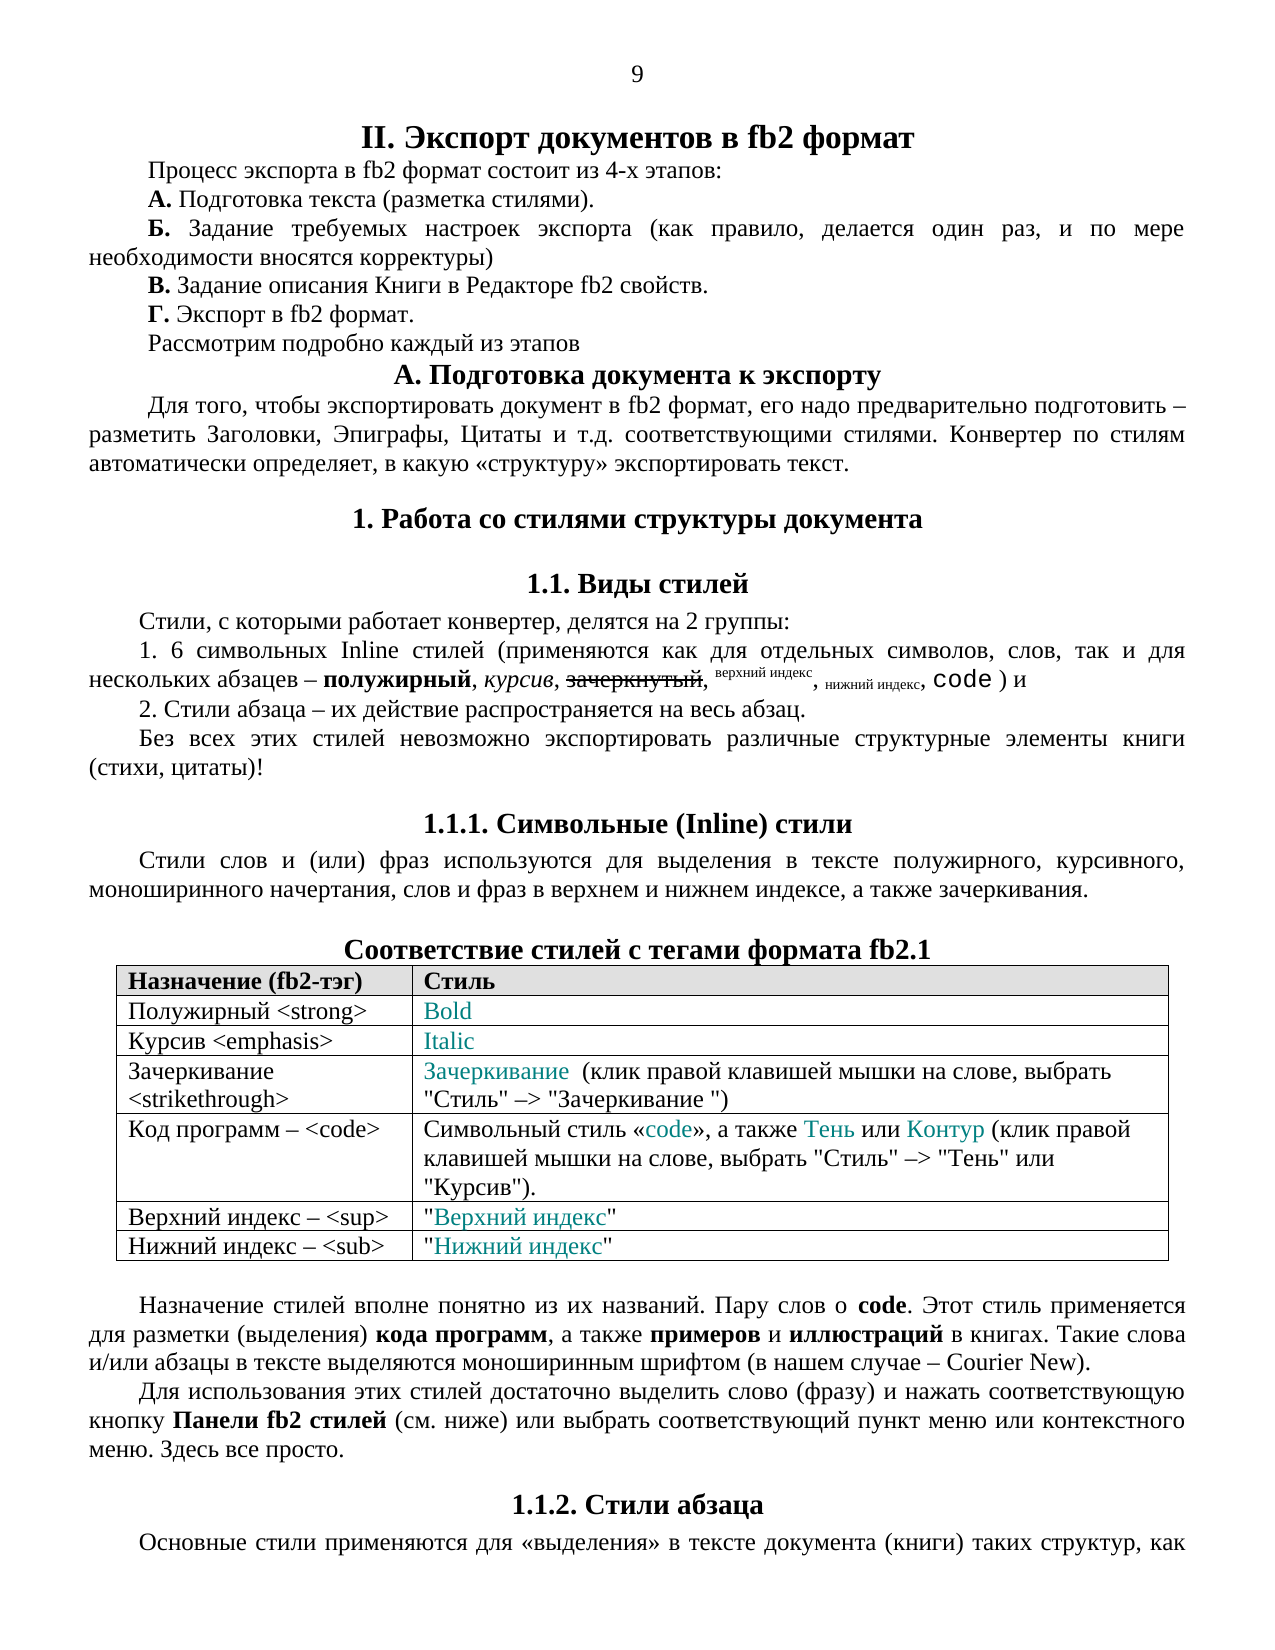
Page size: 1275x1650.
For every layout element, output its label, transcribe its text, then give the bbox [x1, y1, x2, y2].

table_cell Курсив <emphasis> [117, 1026, 412, 1055]
text Стили, с которыми работает конвертер, делятся на 2 группы: [89, 606, 1186, 635]
text Рассмотрим подробно каждый из этапов [89, 328, 1186, 357]
table_cell "Верхний индекс" [413, 1202, 1168, 1230]
text Б. Задание требуемых настроек экспорта (как правило, делается один раз, и по мере необходимости вносятся корректуры) [89, 213, 1186, 271]
subtitle А. Подготовка документа к экспорту [89, 357, 1186, 390]
text А. Подготовка текста (разметка стилями). [89, 184, 1186, 213]
subtitle 1.1. Виды стилей [89, 566, 1186, 600]
text Для использования этих стилей достаточно выделить слово (фразу) и нажать соответствующую кнопку Панели fb2 стилей (см. ниже) или выбрать соответствующий пункт меню или контекстного меню. Здесь все просто. [89, 1376, 1186, 1462]
table_header Стиль [413, 966, 1168, 995]
table_cell Нижний индекс – <sub> [117, 1231, 412, 1260]
table_cell Зачеркивание (клик правой клавишей мышки на слове, выбрать "Стиль" –> "Зачеркивание ") [413, 1056, 1168, 1113]
table_header Назначение (fb2-тэг) [117, 966, 412, 995]
table_cell Верхний индекс – <sup> [117, 1202, 412, 1230]
table_cell "Нижний индекс" [413, 1231, 1168, 1260]
subtitle 1.1.1. Символьные (Inline) стили [89, 806, 1186, 839]
text 2. Стили абзаца – их действие распространяется на весь абзац. [89, 694, 1186, 723]
table_cell Символьный стиль «code», а также Тень или Контур (клик правой клавишей мышки на слове, выбрать "Стиль" –> "Тень" или "Курсив"). [413, 1114, 1168, 1201]
table_cell Код программ – <code> [117, 1114, 412, 1201]
text Для того, чтобы экспортировать документ в fb2 формат, его надо предварительно подготовить – разметить Заголовки, Эпиграфы, Цитаты и т.д. соответствующими стилями. Конвертер по стилям автоматически определяет, в какую «структуру» экспортировать текст. [89, 390, 1186, 477]
text Основные стили применяются для «выделения» в тексте документа (книги) таких структур, как [89, 1527, 1186, 1556]
text Назначение стилей вполне понятно из их названий. Пару слов о code. Этот стиль применяется для разметки (выделения) кода программ, а также примеров и иллюстраций в книгах. Такие слова и/или абзацы в тексте выделяются моноширинным шрифтом (в нашем случае – Courier New). [89, 1290, 1186, 1376]
table_cell Bold [413, 996, 1168, 1025]
text Соответствие стилей с тегами формата fb2.1 [89, 932, 1186, 965]
text Стили слов и (или) фраз используются для выделения в тексте полужирного, курсивного, моноширинного начертания, слов и фраз в верхнем и нижнем индексе, а также зачеркивания. [89, 846, 1186, 903]
text 1. 6 символьных Inline стилей (применяются как для отдельных символов, слов, так и для нескольких абзацев – полужирный, курсив, зачеркнутый, верхний индекс, нижний индекс, code ) и [89, 635, 1186, 694]
text Процесс экспорта в fb2 формат состоит из 4-х этапов: [89, 156, 1186, 184]
subtitle 1. Работа со стилями структуры документа [89, 502, 1186, 535]
table_cell Зачеркивание <strikethrough> [117, 1056, 412, 1113]
table_cell Полужирный <strong> [117, 996, 412, 1025]
subtitle II. Экспорт документов в fb2 формат [89, 117, 1186, 156]
table_cell Italic [413, 1026, 1168, 1055]
text Без всех этих стилей невозможно экспортировать различные структурные элементы книги (стихи, цитаты)! [89, 723, 1186, 781]
text Г. Экспорт в fb2 формат. [89, 299, 1186, 328]
subtitle 1.1.2. Стили абзаца [89, 1487, 1186, 1521]
text В. Задание описания Книги в Редакторе fb2 свойств. [89, 271, 1186, 299]
